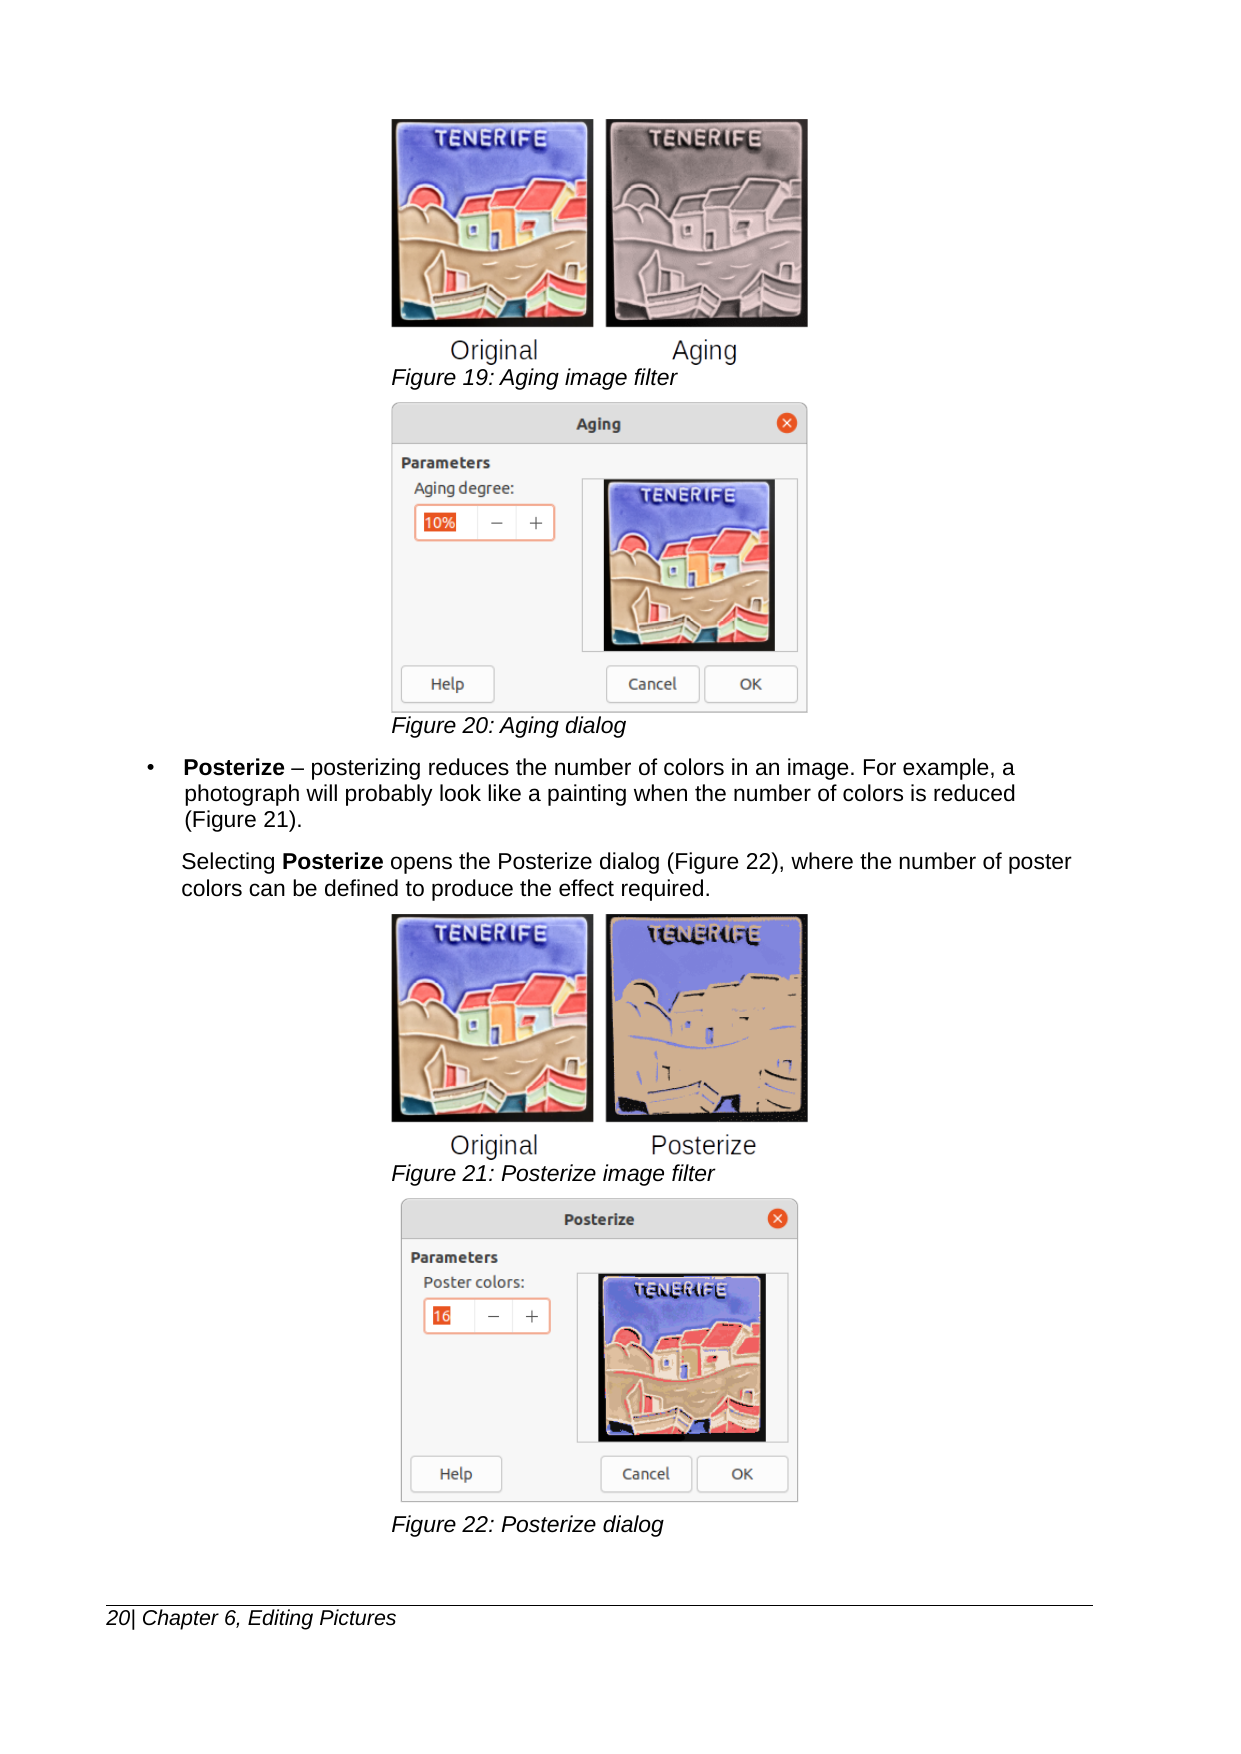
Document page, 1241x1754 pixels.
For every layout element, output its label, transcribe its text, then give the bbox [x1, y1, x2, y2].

picture [391, 1198, 808, 1512]
text Figure 19: Aging image filter [391, 365, 808, 391]
picture [391, 913, 808, 1160]
picture [391, 402, 808, 713]
text Figure 21: Posterize image filter [391, 1160, 808, 1186]
list Selecting Posterize opens the Posterize dialog (Figure 22), where the number of poster colors can be defined to produce the effect required. [181, 848, 1093, 901]
text Figure 20: Aging dialog [391, 713, 808, 739]
text Figure 22: Posterize dialog [391, 1512, 808, 1537]
picture [391, 118, 808, 365]
list Posterize – posterizing reduces the number of colors in an image. For example, a photograph will probably look like a painting when the number of colors is reduced (Figure 21). [144, 751, 1093, 836]
